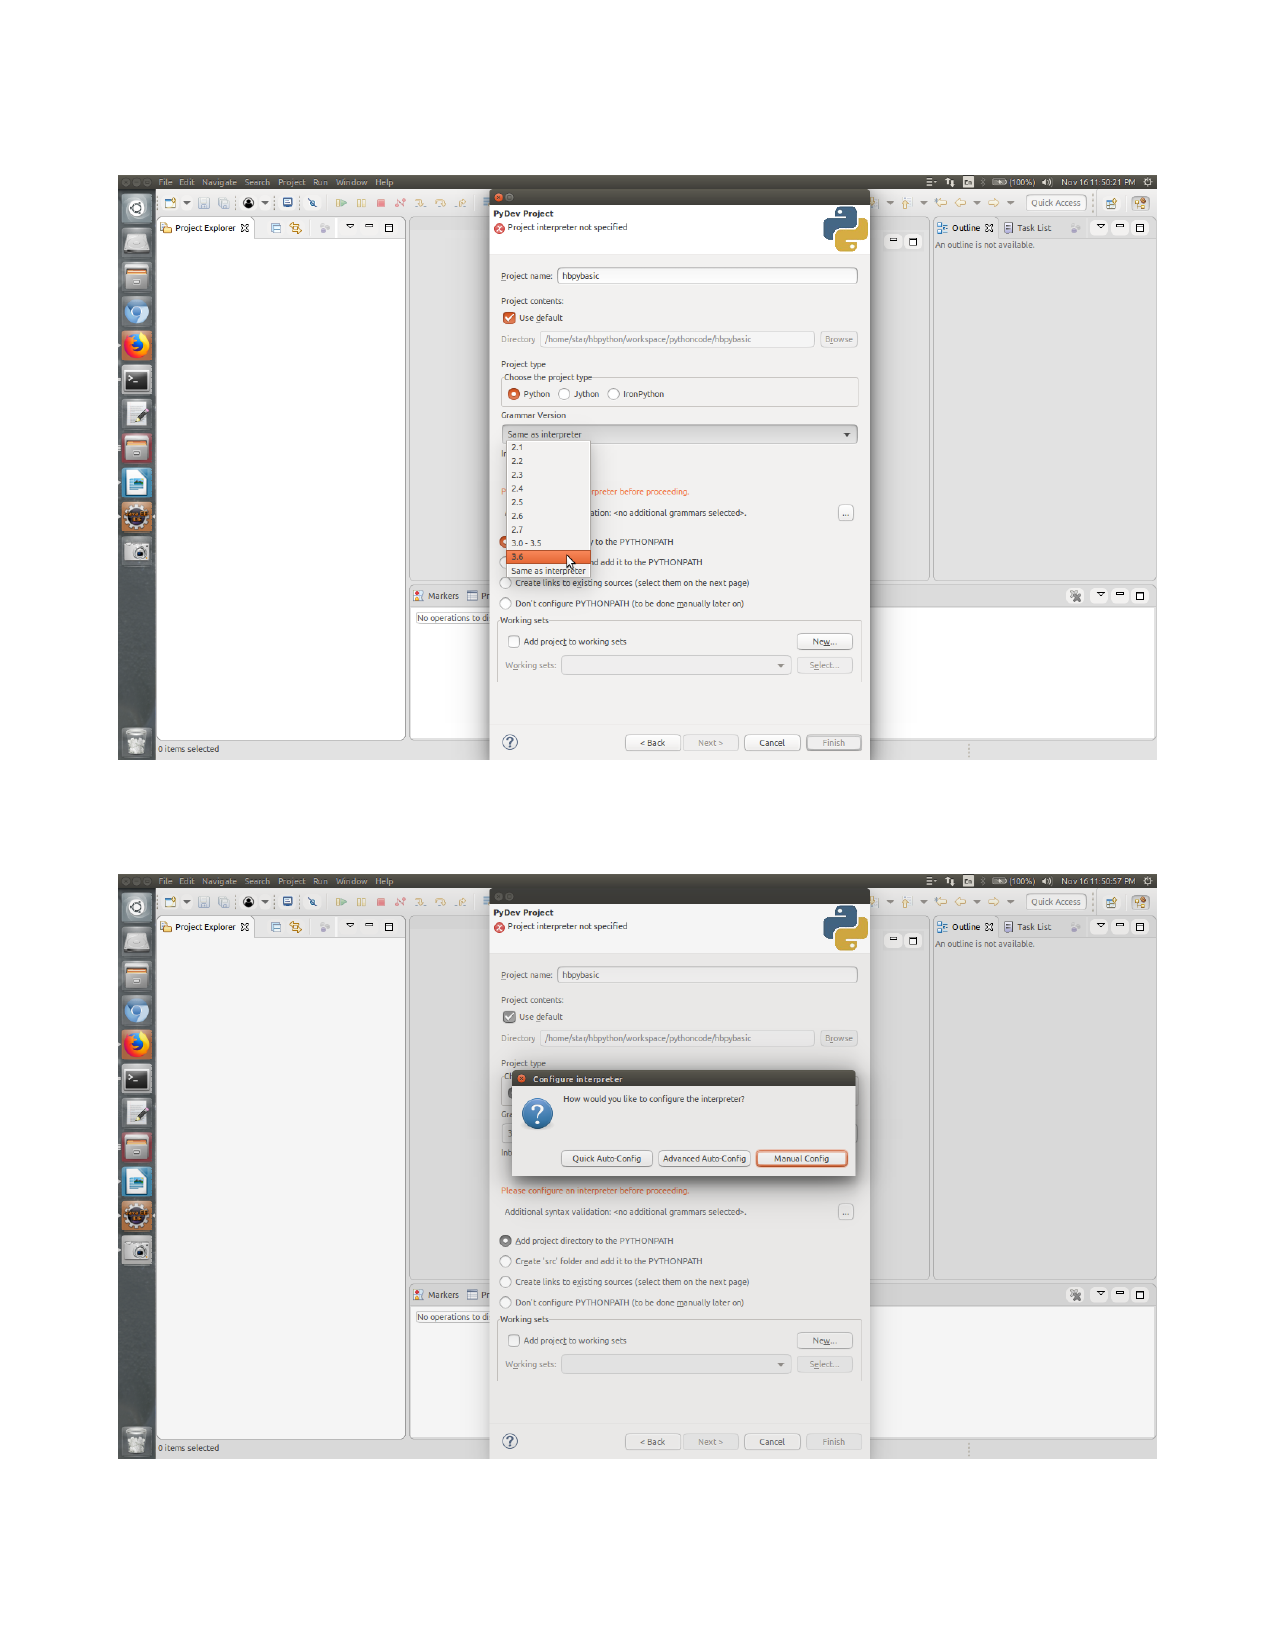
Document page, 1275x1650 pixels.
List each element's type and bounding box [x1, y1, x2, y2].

picture [118, 175, 1157, 760]
picture [118, 874, 1157, 1459]
